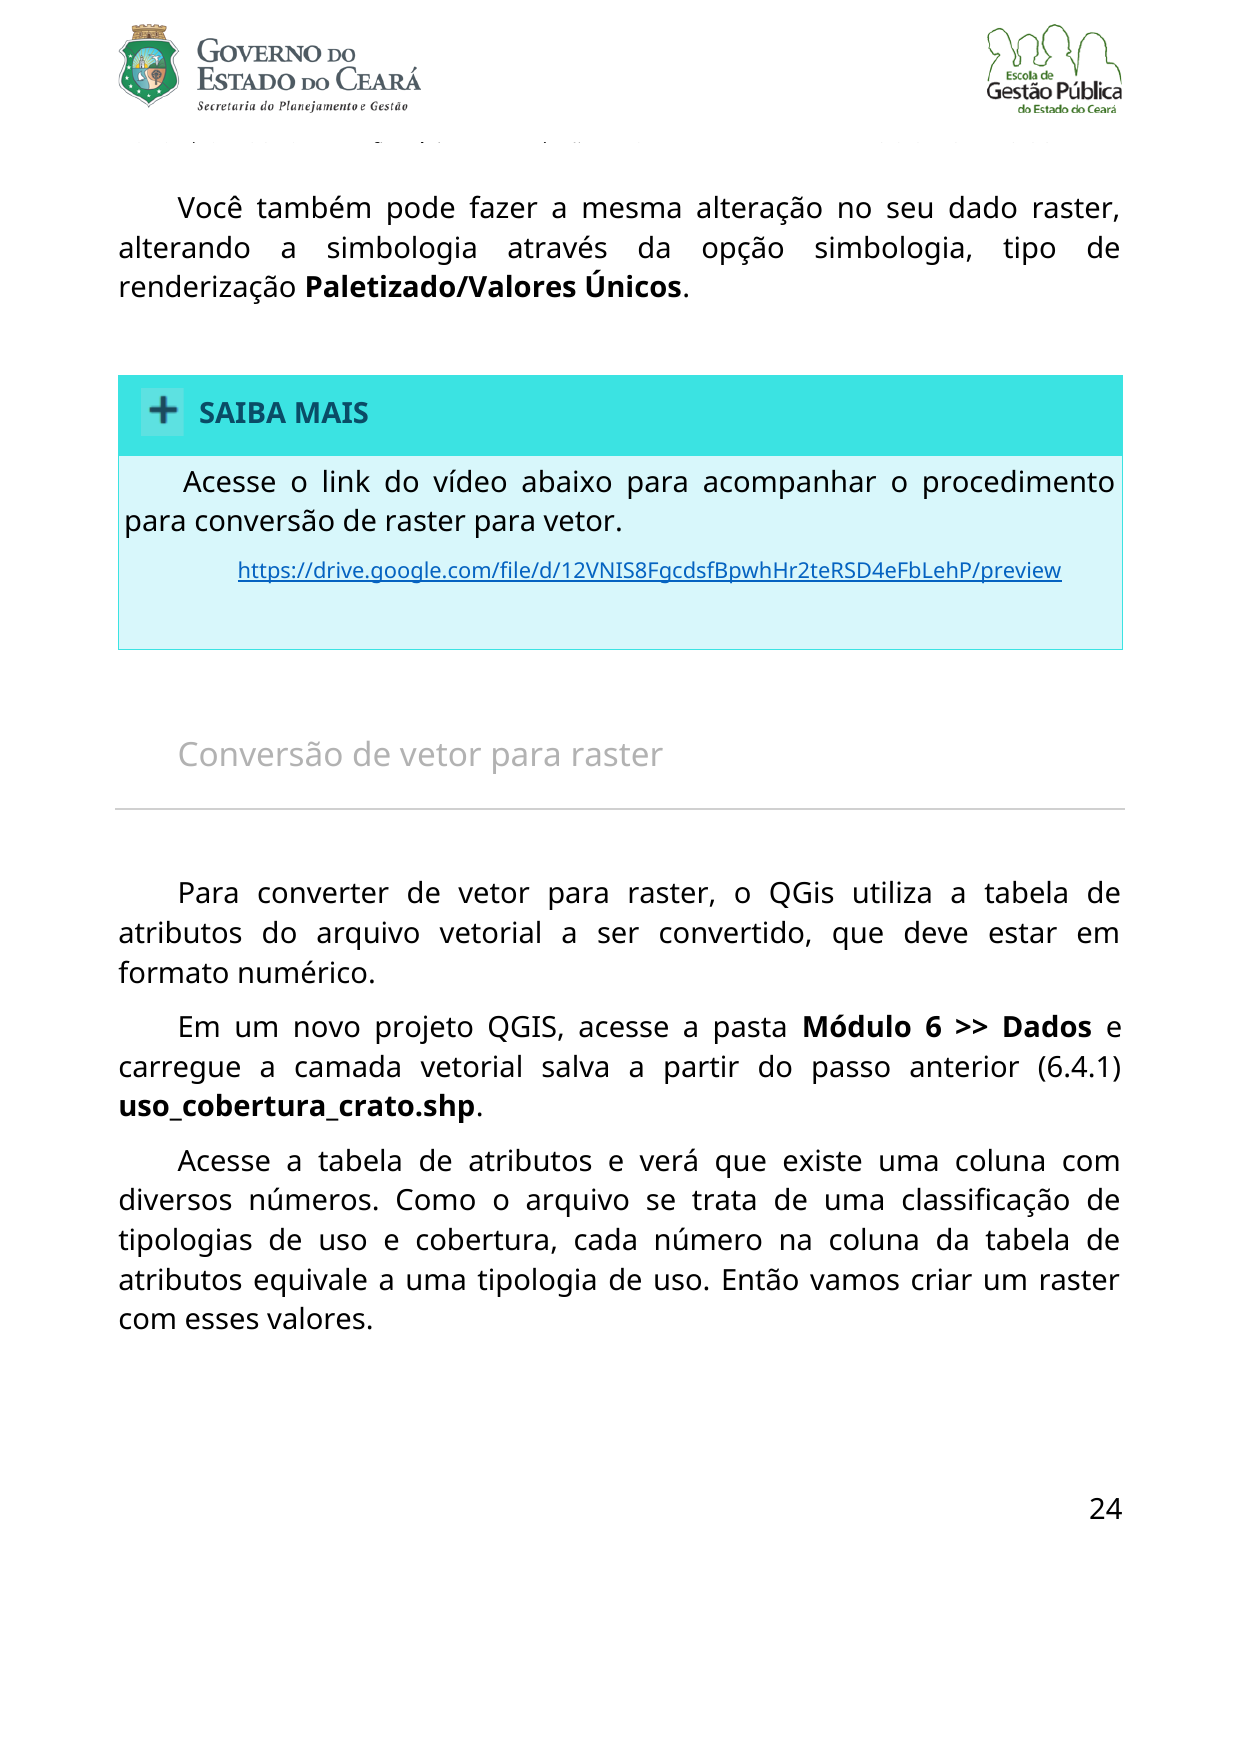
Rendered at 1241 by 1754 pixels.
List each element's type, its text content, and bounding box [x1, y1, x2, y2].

text Em um novo projeto QGIS, acesse a pasta Módulo 6 >> Dados e carregue a camada vetorial salva a partir do passo anterior (6.4.1) uso_cobertura_crato.shp. [118, 1006, 1122, 1125]
table_cell Acesse o link do vídeo abaixo para acompanhar o procedimento para conversão de raster para vetor. https://drive.google.com/file/d/12VNIS8FgcdsfBpwhHr2teRSD4eFbLehP/preview [119, 456, 1122, 649]
text Você também pode fazer a mesma alteração no seu dado raster, alterando a simbologia através da opção simbologia, tipo de renderização Paletizado/Valores Únicos. [118, 187, 1122, 306]
text Acesse a tabela de atributos e verá que existe uma coluna com diversos números. Como o arquivo se trata de uma classificação de tipologias de uso e cobertura, cada número na coluna da tabela de atributos equivale a uma tipologia de uso. Então vamos criar um raster com esses valores. [118, 1140, 1122, 1338]
subtitle Conversão de vetor para raster [115, 718, 1125, 808]
picture [118, 24, 1122, 113]
text Para converter de vetor para raster, o QGis utiliza a tabela de atributos do arquivo vetorial a ser convertido, que deve estar em formato numérico. [118, 872, 1122, 992]
picture [141, 388, 184, 436]
table_header SAIBA MAIS [119, 376, 1122, 455]
